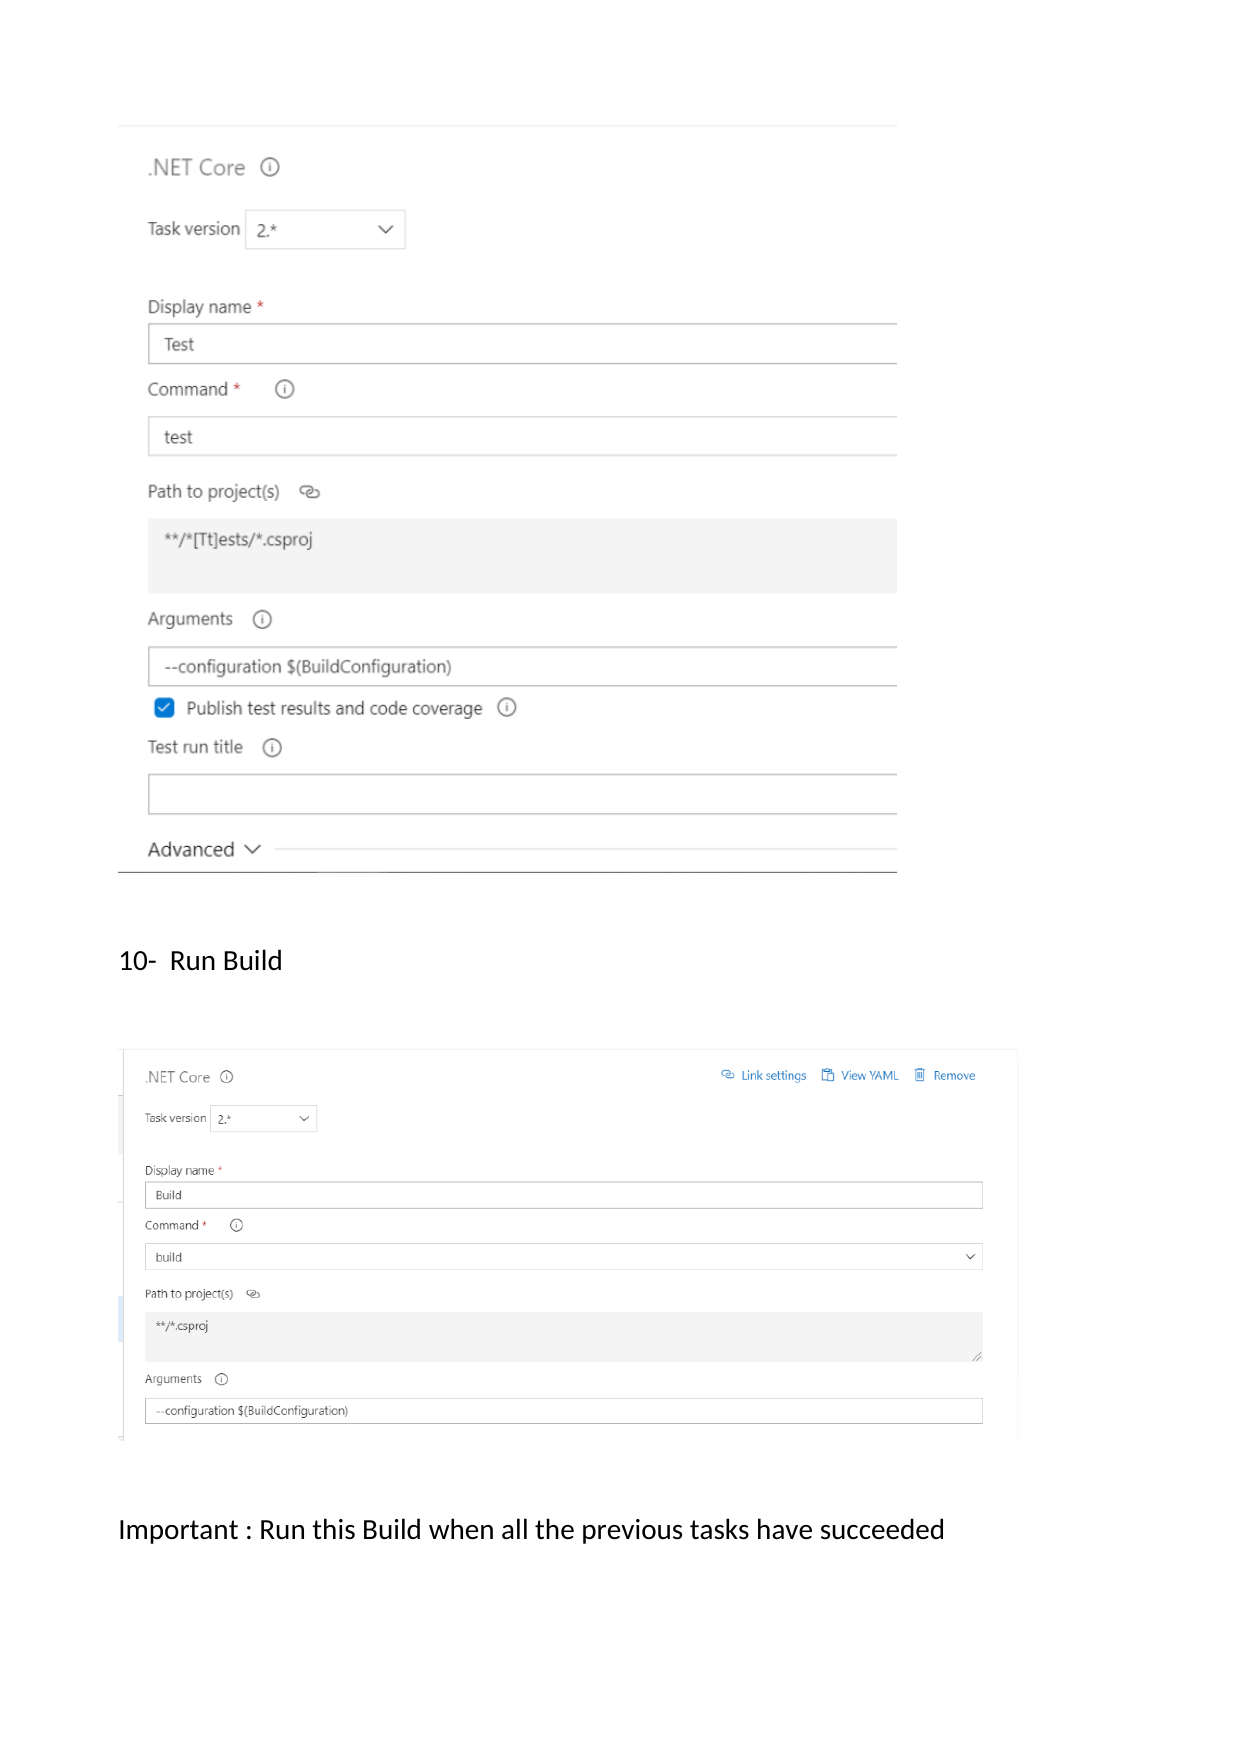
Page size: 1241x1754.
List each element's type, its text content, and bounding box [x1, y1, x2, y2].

text 10- Run Build [118, 942, 1122, 978]
text Important : Run this Build when all the previous tasks have succeeded [118, 1511, 1122, 1546]
